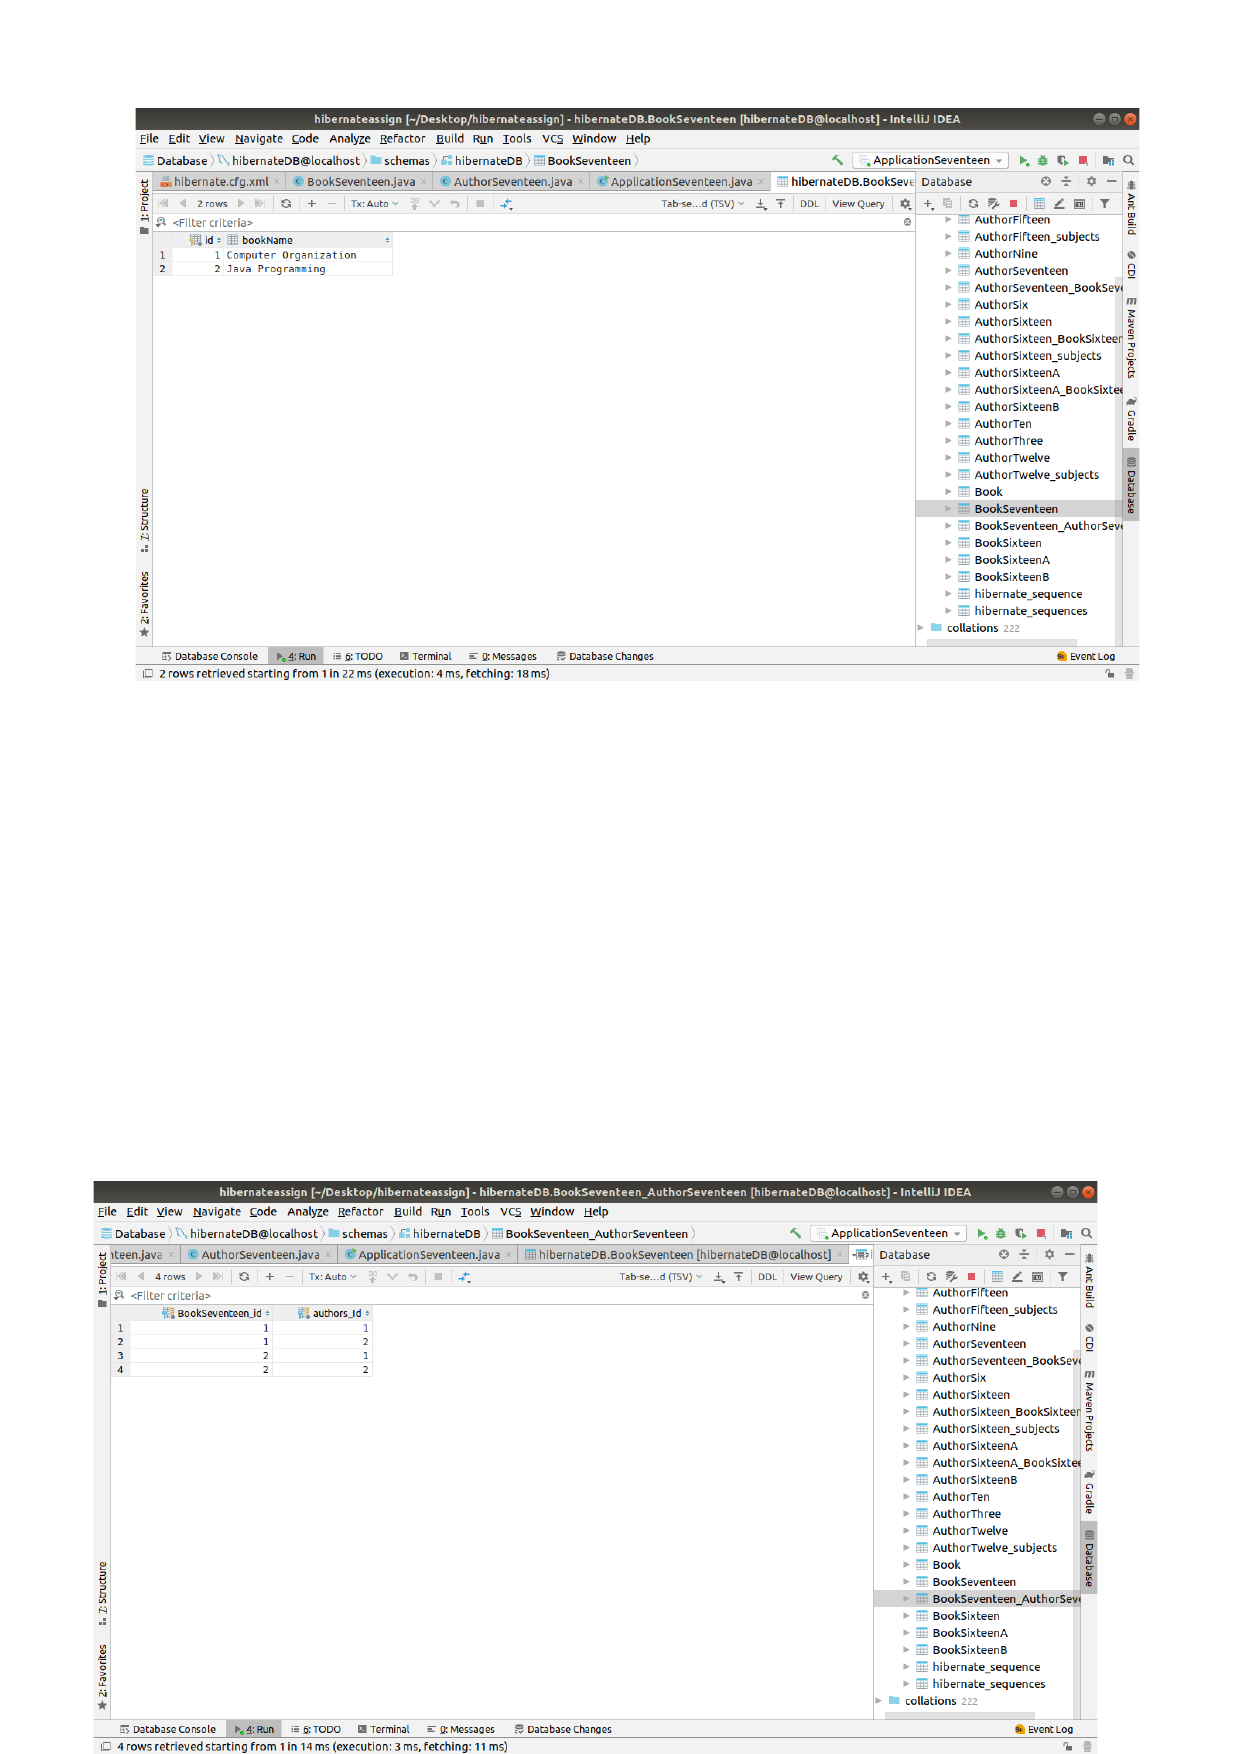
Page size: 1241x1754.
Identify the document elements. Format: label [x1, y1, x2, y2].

picture [93, 1181, 1098, 1754]
picture [135, 108, 1140, 681]
